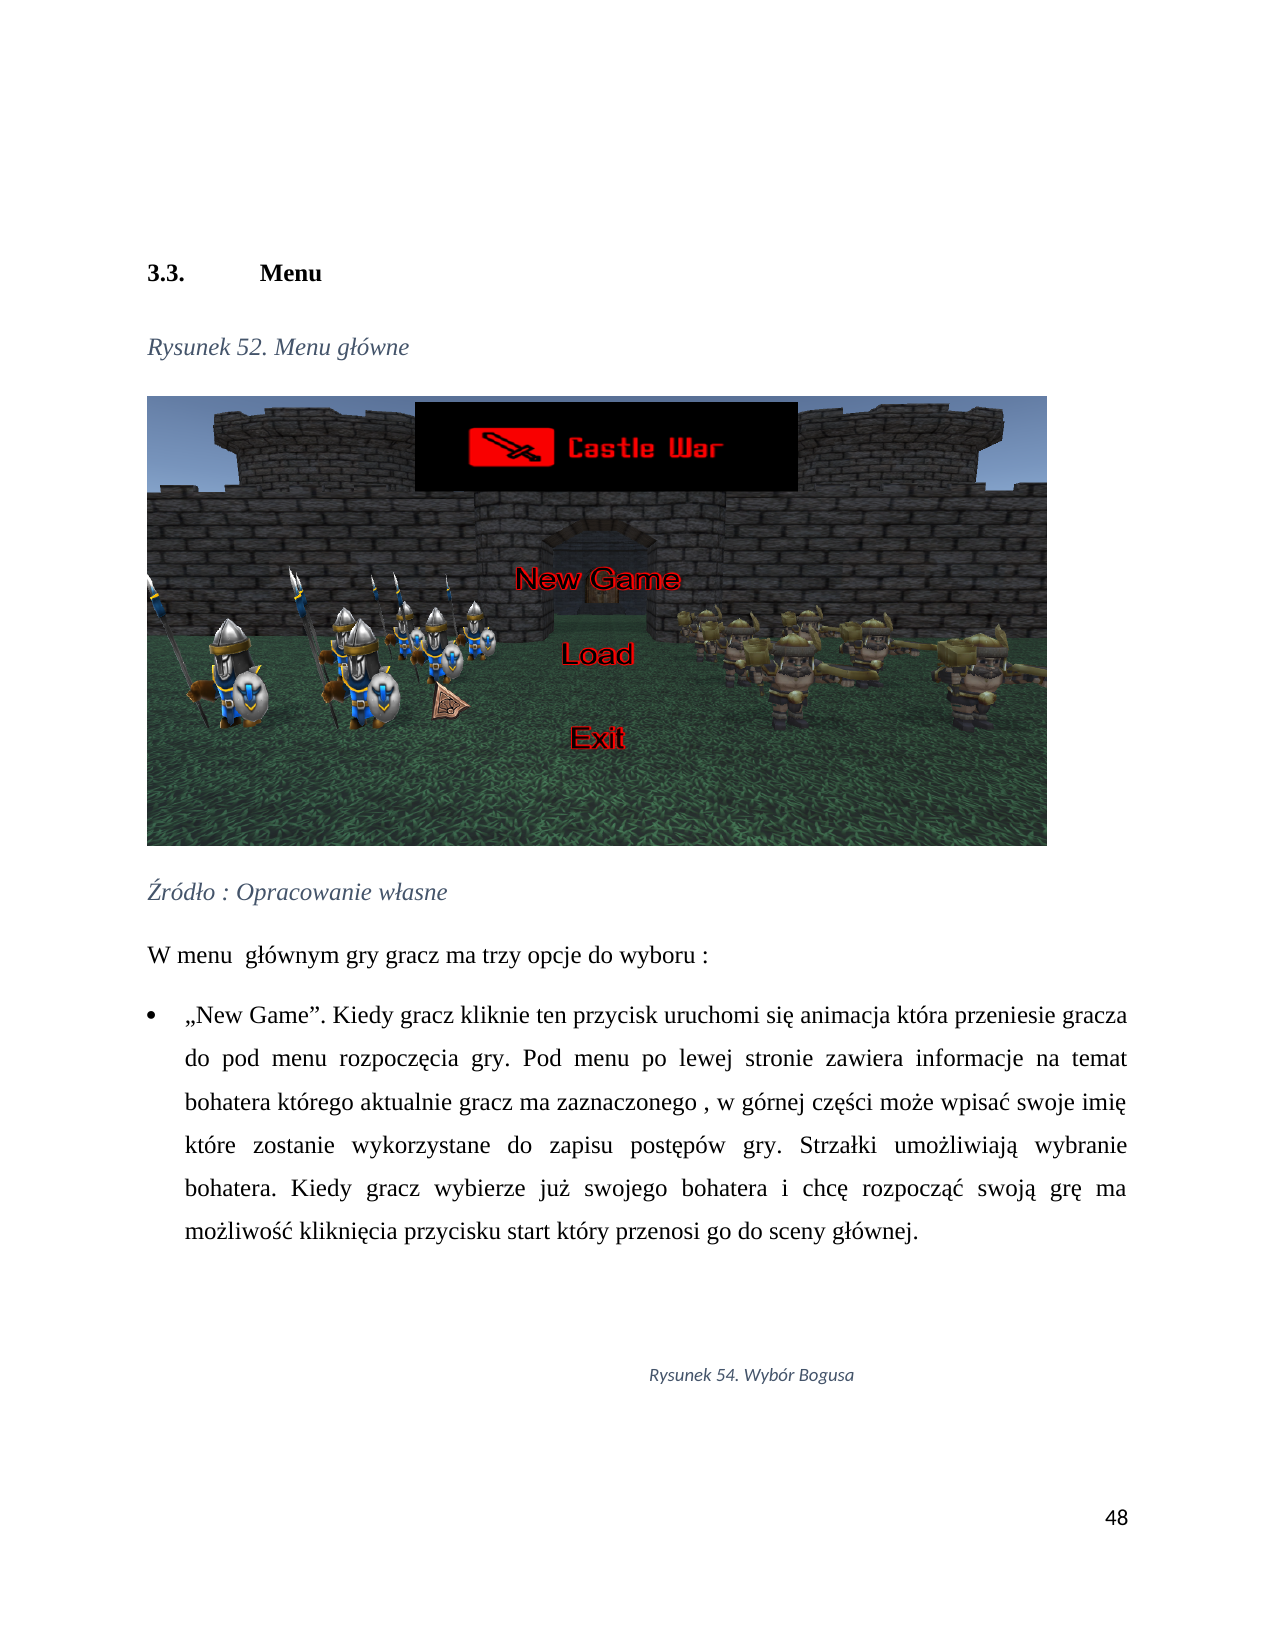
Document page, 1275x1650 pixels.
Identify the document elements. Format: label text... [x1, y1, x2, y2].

text W menu głównym gry gracz ma trzy opcje do wyboru : [147, 941, 1128, 969]
list Menu [147, 258, 1128, 287]
list „New Game”. Kiedy gracz kliknie ten przycisk uruchomi się animacja która przeniesie gracza do pod menu rozpoczęcia gry. Pod menu po lewej stronie zawiera informacje na temat bohatera którego aktualnie gracz ma zaznaczonego , w górnej części może wpisać swoje imię które zostanie wykorzystane do zapisu postępów gry. Strzałki umożliwiają wybranie bohatera. Kiedy gracz wybierze już swojego bohatera i chcę rozpocząć swoją grę ma możliwość kliknięcia przycisku start który przenosi go do sceny głównej. [147, 1000, 1128, 1245]
text Rysunek 54. Wybór Bogusa [649, 1363, 1099, 1386]
text Rysunek 52. Menu główne [147, 332, 1128, 361]
text Źródło : Opracowanie własne [147, 877, 1128, 905]
